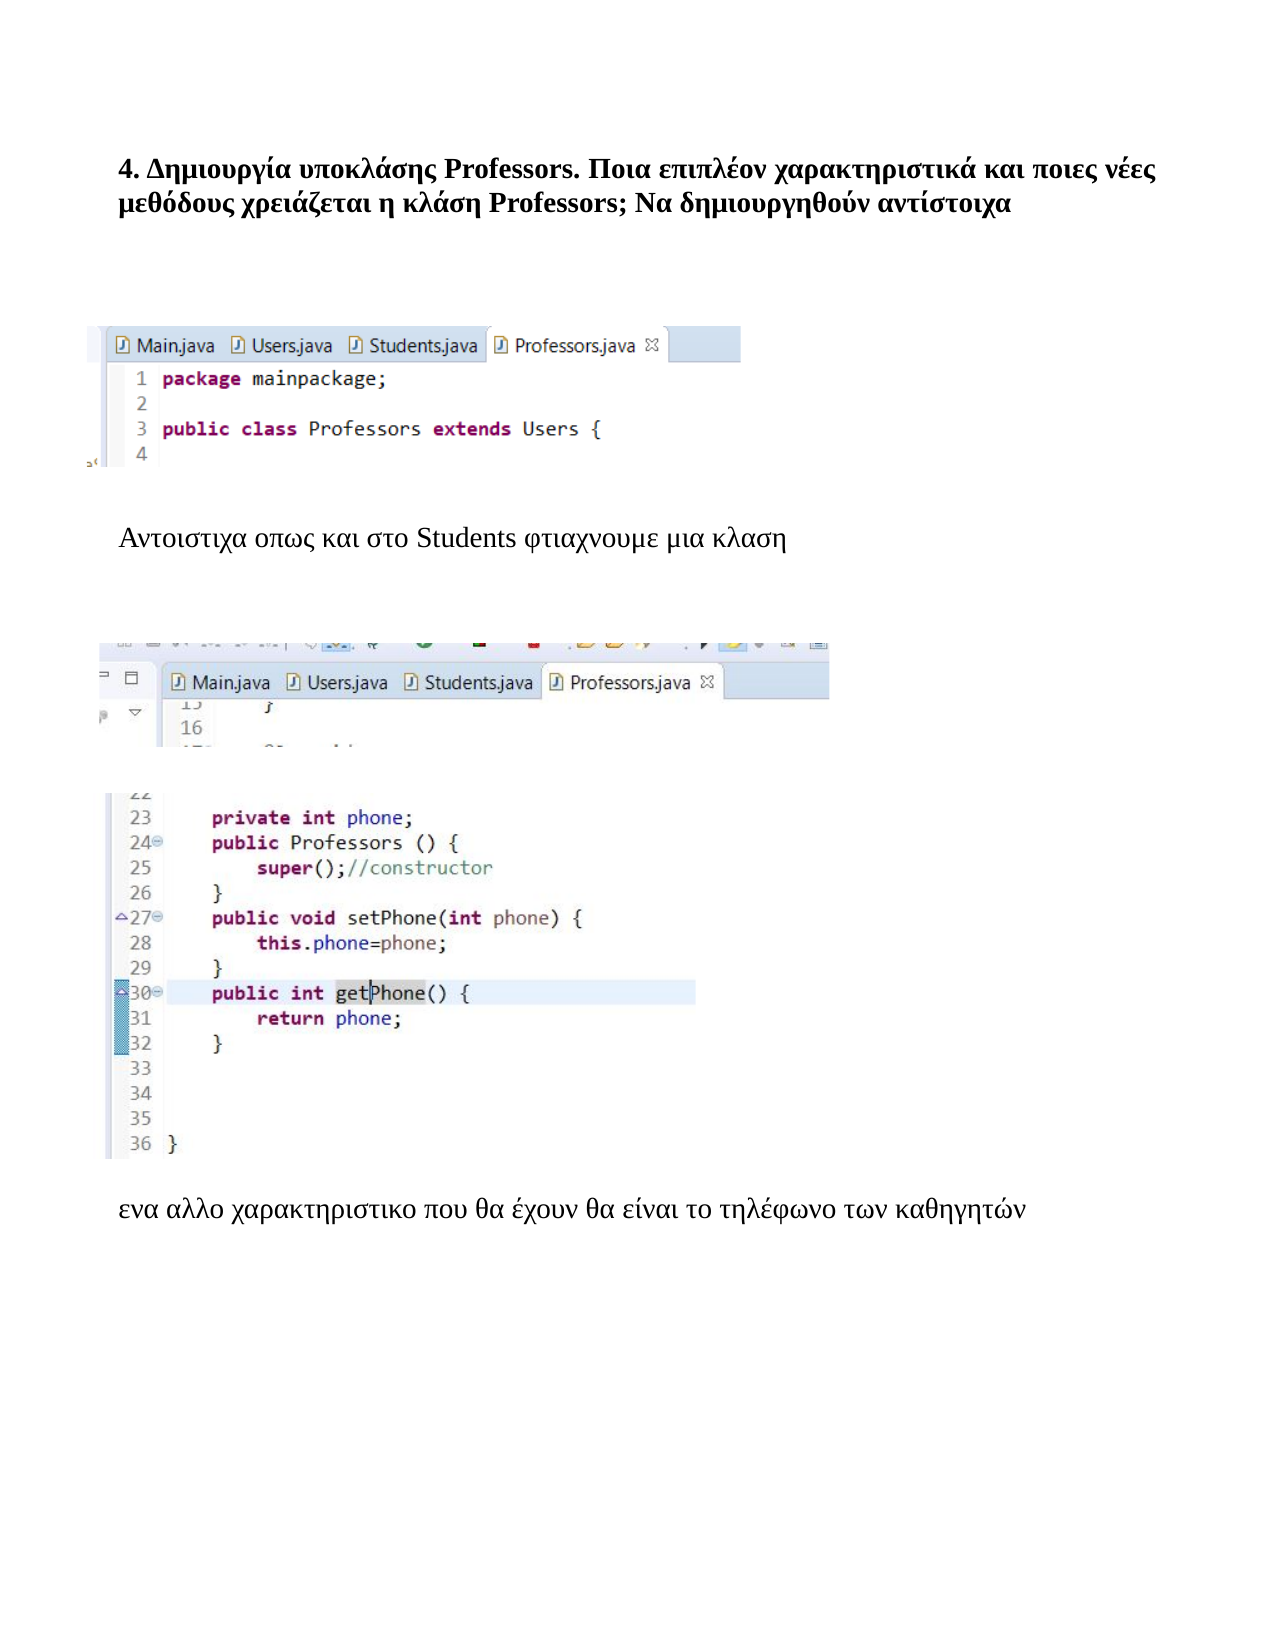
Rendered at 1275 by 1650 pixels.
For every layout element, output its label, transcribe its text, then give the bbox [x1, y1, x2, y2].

picture [99, 643, 830, 747]
picture [86, 326, 741, 467]
picture [93, 793, 696, 1159]
text ενα αλλο χαρακτηριστικο που θα έχουν θα είναι το τηλέφωνο των καθηγητών [118, 1191, 1157, 1225]
text 4. Δημιουργία υποκλάσης Professors. Ποια επιπλέον χαρακτηριστικά και ποιες νέες μεθόδους χρειάζεται η κλάση Professors; Να δημιουργηθούν αντίστοιχα [118, 152, 1157, 219]
text Αντοιστιχα οπως και στο Students φτιαχνουμε μια κλαση [118, 521, 1157, 554]
